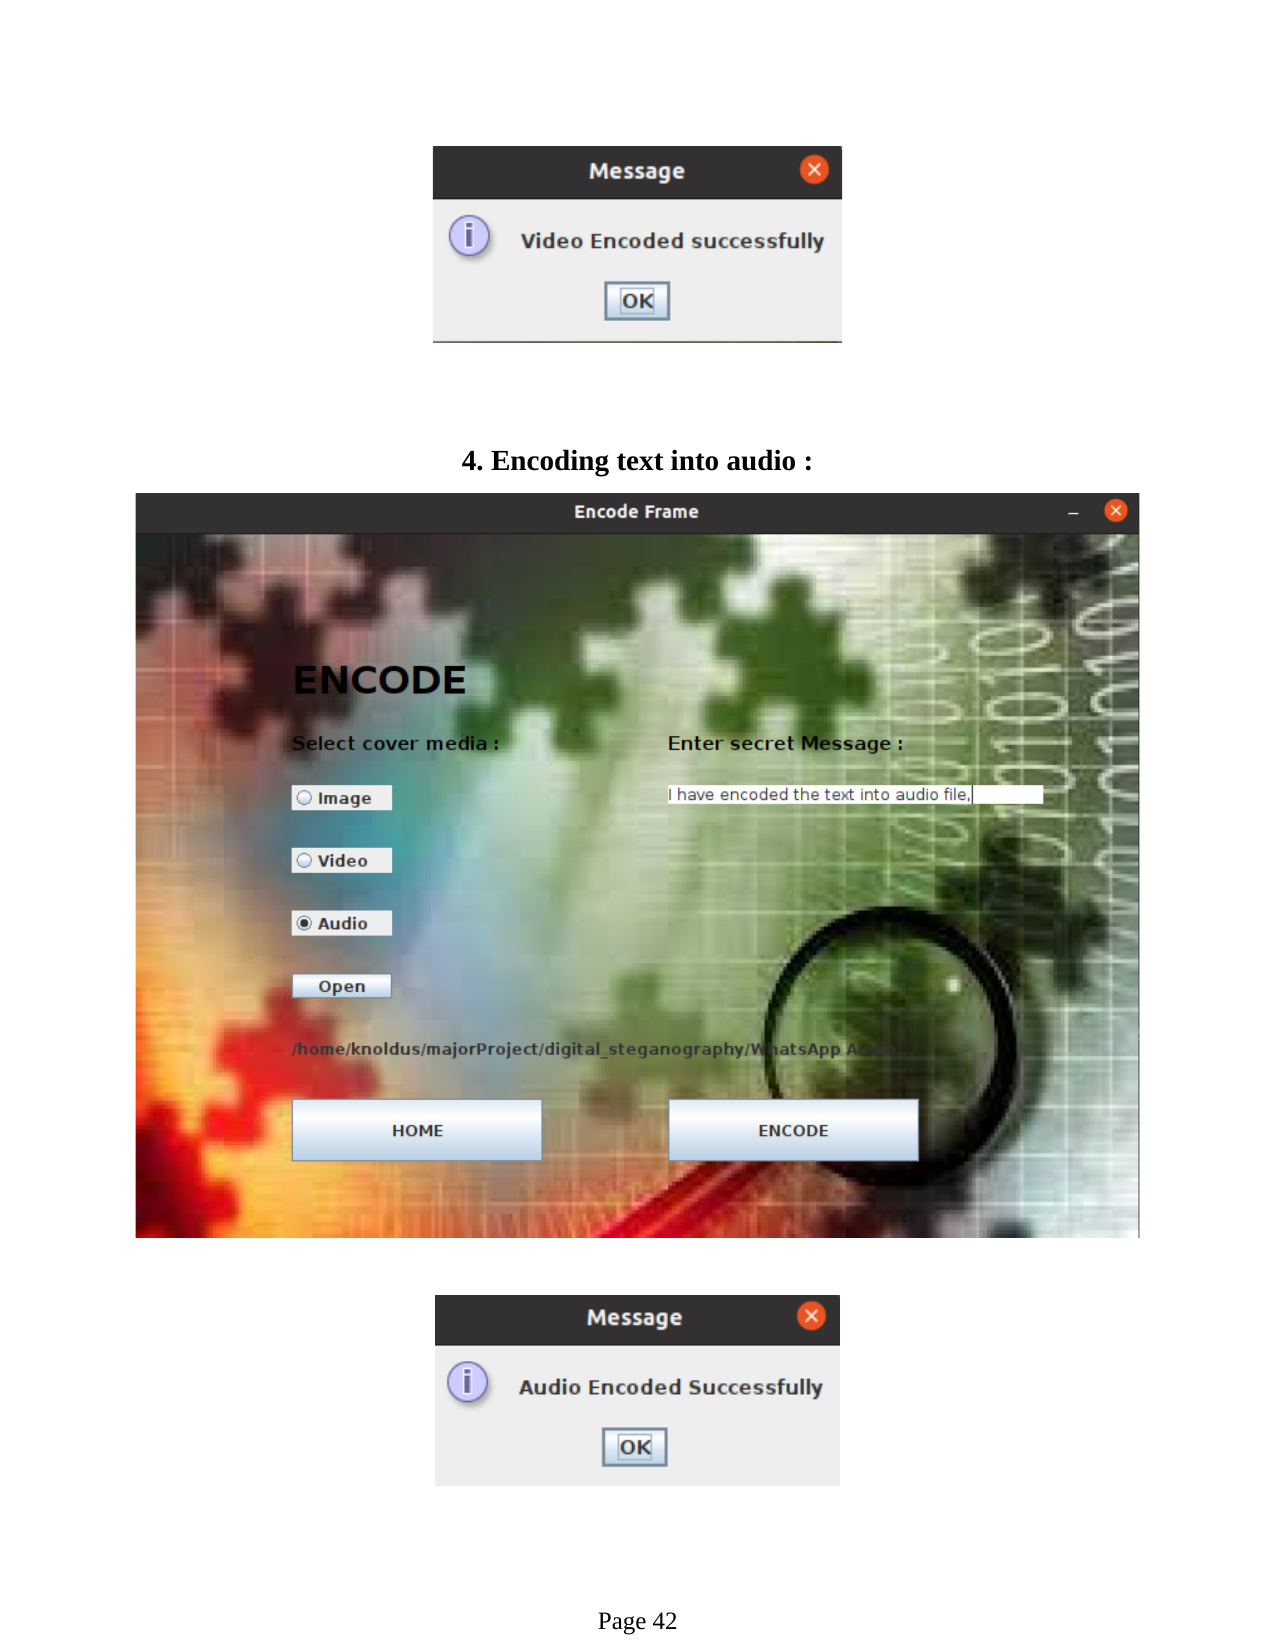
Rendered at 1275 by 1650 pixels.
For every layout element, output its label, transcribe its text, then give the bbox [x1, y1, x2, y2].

picture [135, 493, 1140, 1238]
picture [432, 146, 843, 343]
picture [435, 1295, 840, 1486]
text 4. Encoding text into audio : [135, 443, 1140, 476]
